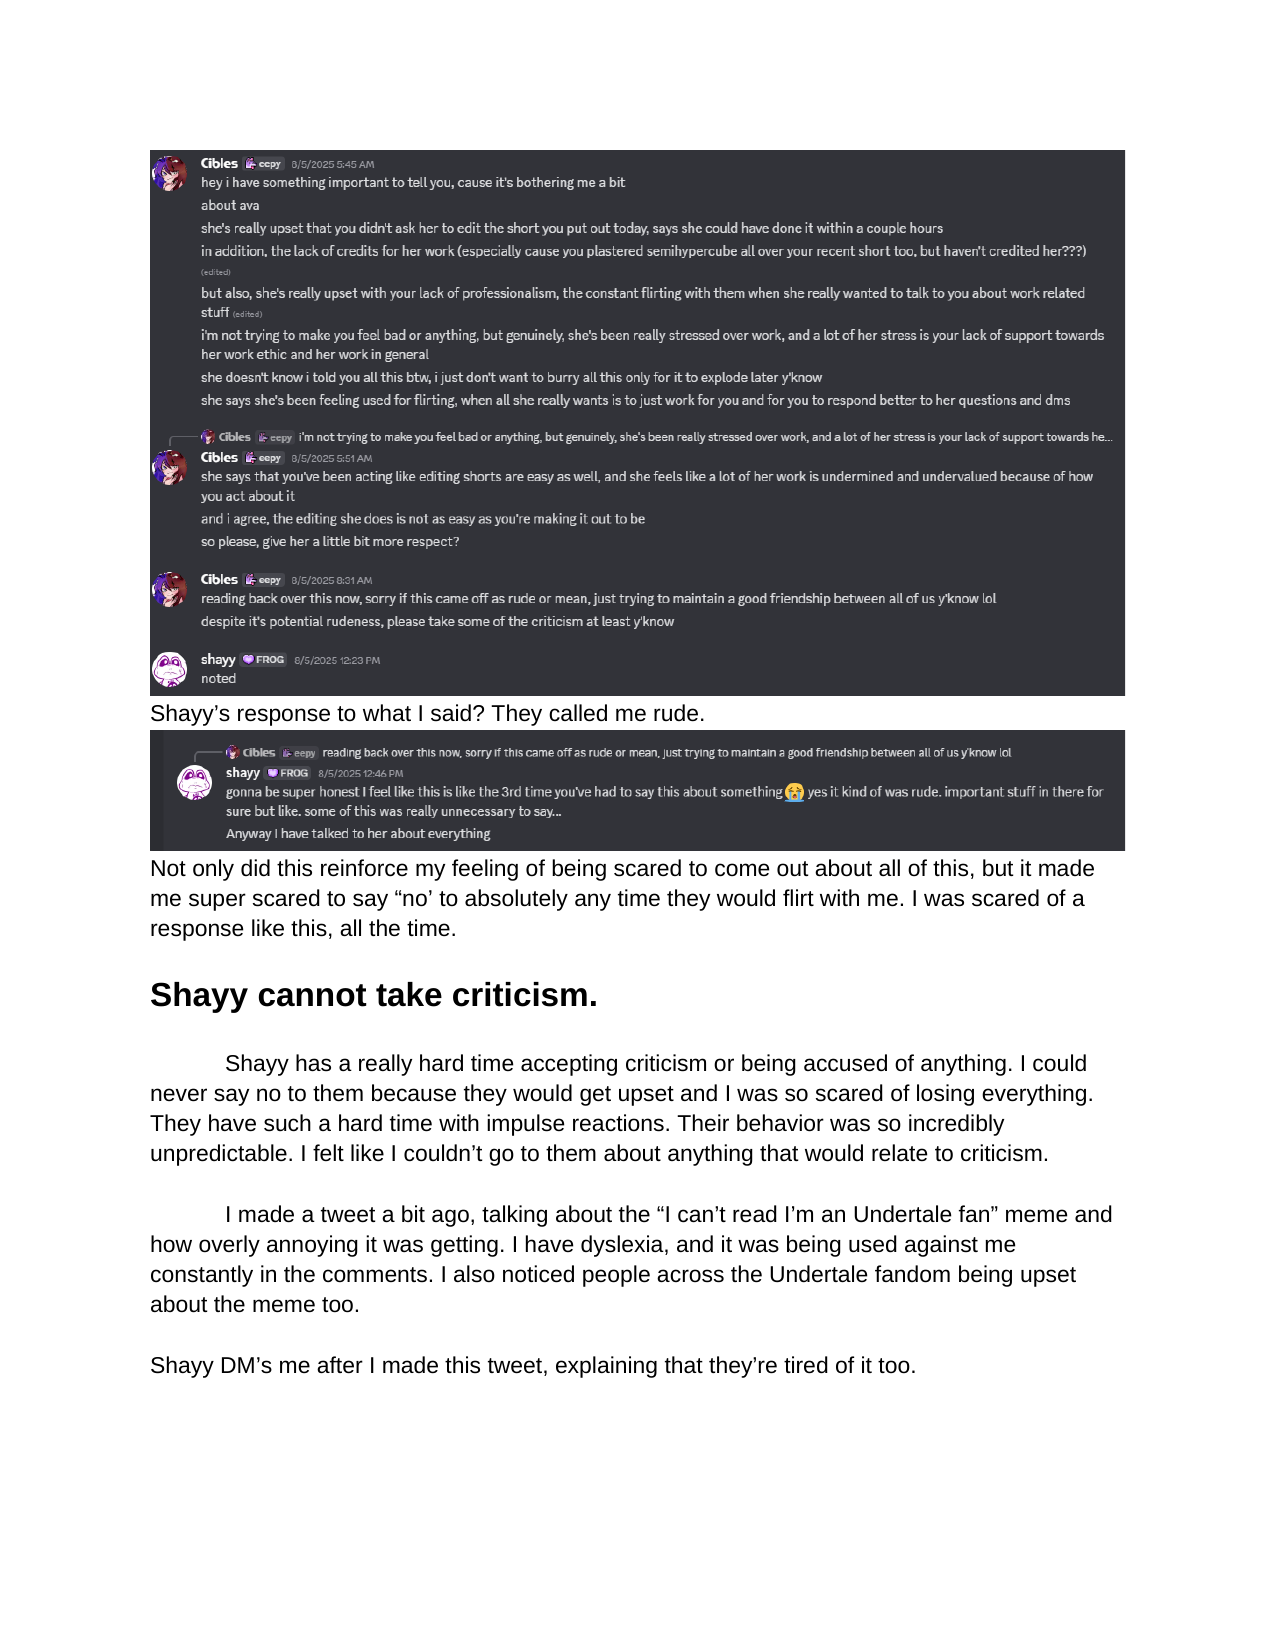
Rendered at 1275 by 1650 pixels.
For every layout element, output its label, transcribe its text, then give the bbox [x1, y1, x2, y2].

text Shayy has a really hard time accepting criticism or being accused of anything. I could never say no to them because they would get upset and I was so scared of losing everything. They have such a hard time with impulse reactions. Their behavior was so incredibly unpredictable. I felt like I couldn’t go to them about anything that would relate to criticism. [150, 1050, 1125, 1167]
text I made a tweet a bit ago, talking about the “I can’t read I’m an Undertale fan” meme and how overly annoying it was getting. I have dyslexia, and it was being used against me constantly in the comments. I also noticed people across the Undertale fandom being upset about the meme too. [150, 1201, 1125, 1318]
text Shayy’s response to what I said? They called me rude. [150, 700, 1125, 726]
picture [150, 150, 1125, 696]
picture [150, 730, 1125, 851]
text Not only did this reinforce my feeling of being scared to come out about all of this, but it made me super scared to say “no’ to absolutely any time they would flirt with me. I was scared of a response like this, all the time. [150, 854, 1125, 941]
text Shayy DM’s me after I made this tweet, explaining that they’re tired of it too. [150, 1352, 1125, 1378]
text Shayy cannot take criticism. [150, 975, 1125, 1014]
